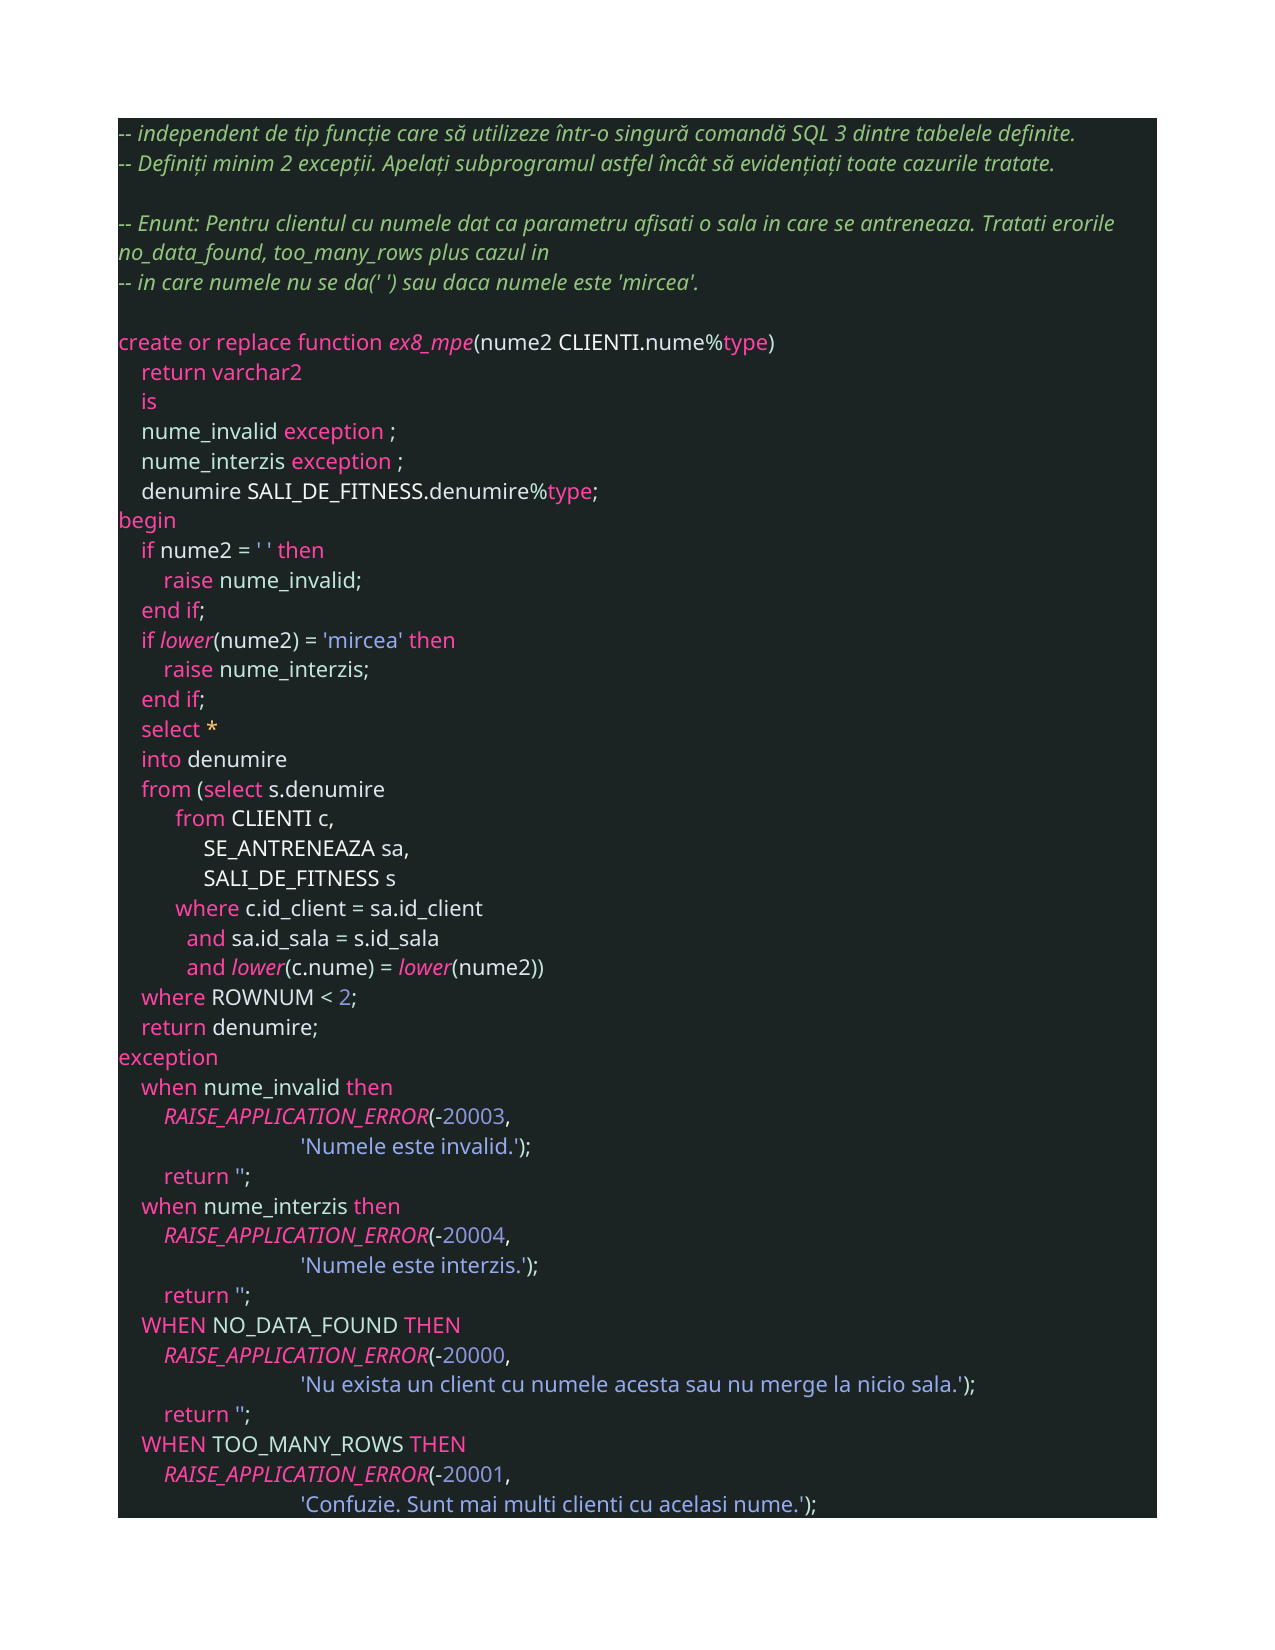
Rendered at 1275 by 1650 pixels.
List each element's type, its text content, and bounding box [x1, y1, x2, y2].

text -- independent de tip funcție care să utilizeze într-o singură comandă SQL 3 dintre tabelele definite. -- Definiți minim 2 excepții. Apelați subprogramul astfel încât să evidențiați toate cazurile tratate. -- Enunt: Pentru clientul cu numele dat ca parametru afisati o sala in care se antreneaza. Tratati erorile no_data_found, too_many_rows plus cazul in -- in care numele nu se da(' ') sau daca numele este 'mircea'. create or replace function ex8_mpe(nume2 CLIENTI.nume%type) return varchar2 is nume_invalid exception ; nume_interzis exception ; denumire SALI_DE_FITNESS.denumire%type; begin if nume2 = ' ' then raise nume_invalid; end if; if lower(nume2) = 'mircea' then raise nume_interzis; end if; select * into denumire from (select s.denumire from CLIENTI c, SE_ANTRENEAZA sa, SALI_DE_FITNESS s where c.id_client = sa.id_client and sa.id_sala = s.id_sala and lower(c.nume) = lower(nume2)) where ROWNUM < 2; return denumire; exception when nume_invalid then RAISE_APPLICATION_ERROR(-20003, 'Numele este invalid.'); return ''; when nume_interzis then RAISE_APPLICATION_ERROR(-20004, 'Numele este interzis.'); return ''; WHEN NO_DATA_FOUND THEN RAISE_APPLICATION_ERROR(-20000, 'Nu exista un client cu numele acesta sau nu merge la nicio sala.'); return ''; WHEN TOO_MANY_ROWS THEN RAISE_APPLICATION_ERROR(-20001, 'Confuzie. Sunt mai multi clienti cu acelasi nume.'); [118, 118, 1157, 1518]
